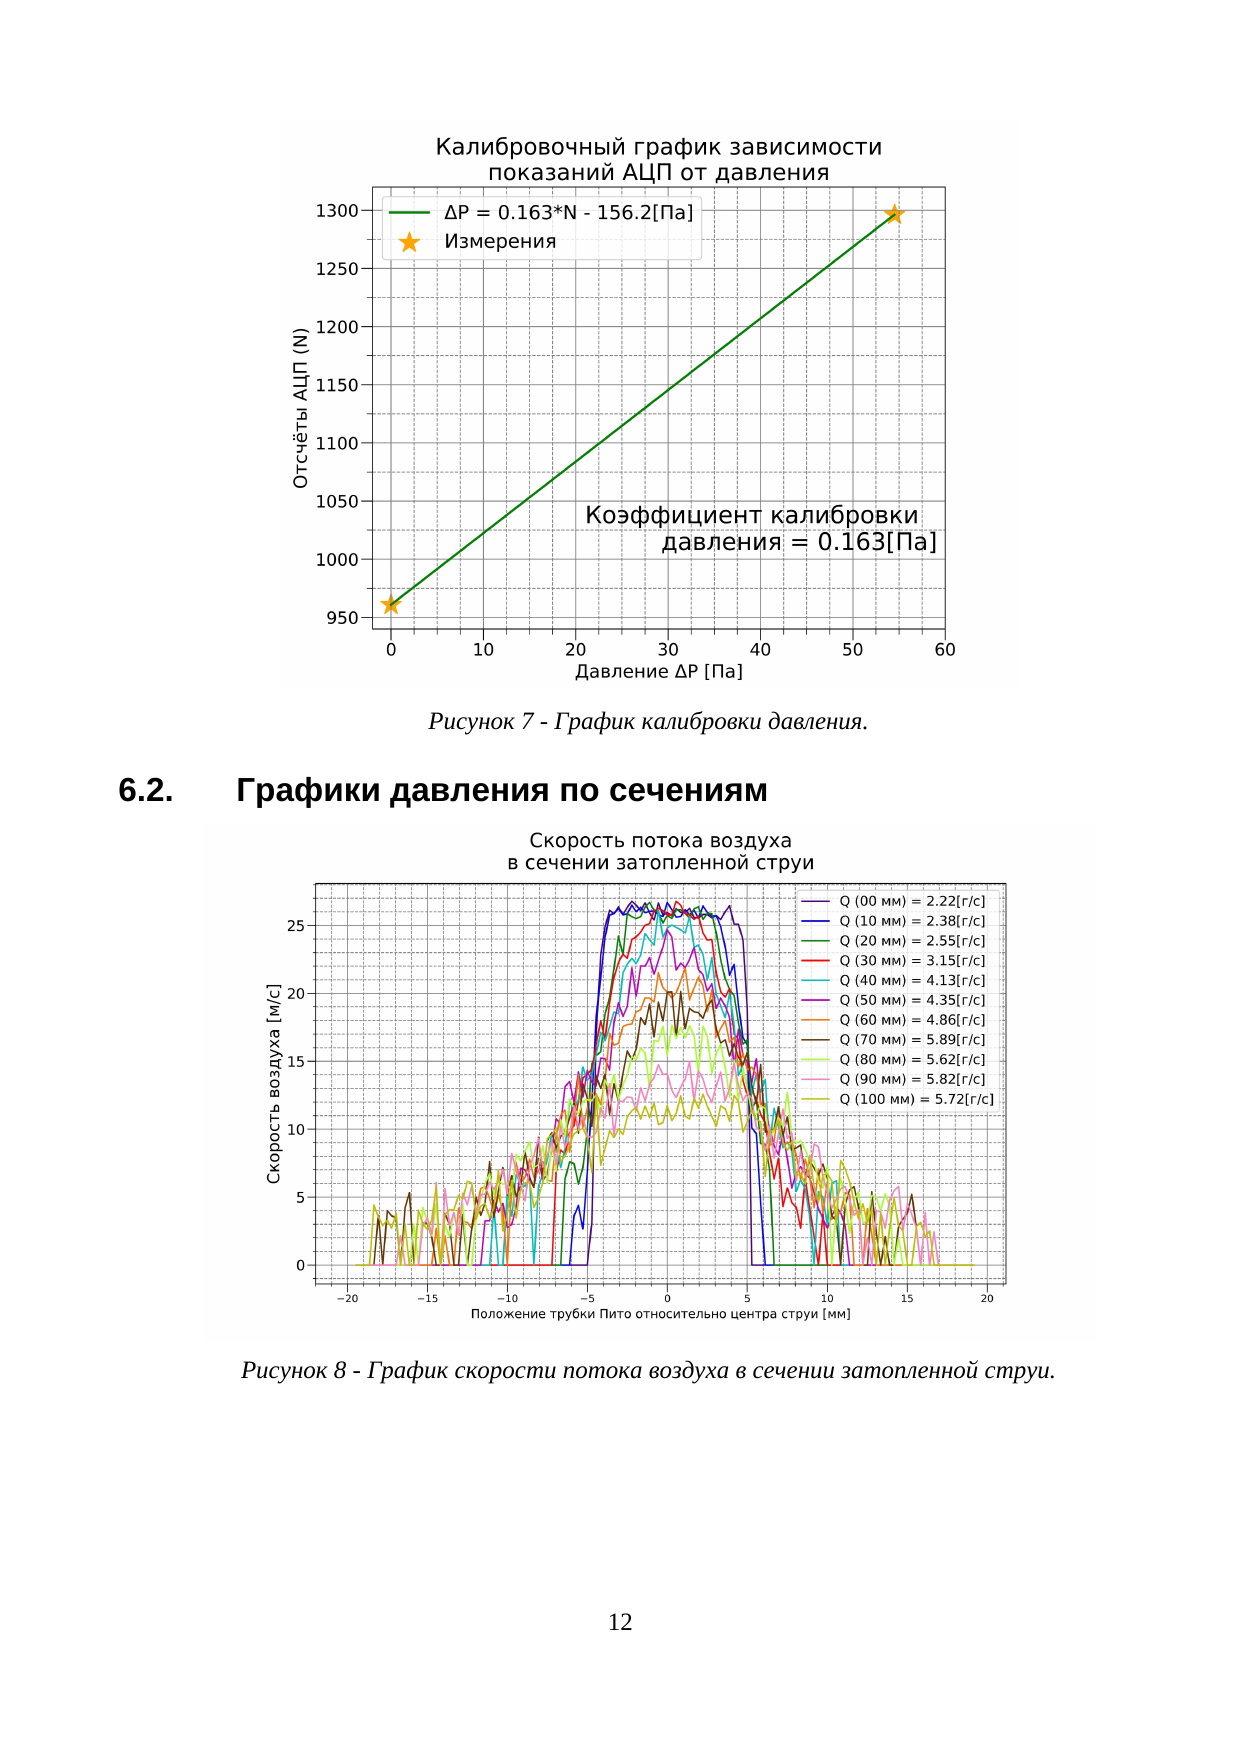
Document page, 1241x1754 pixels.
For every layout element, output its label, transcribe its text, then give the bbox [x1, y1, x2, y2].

text Рисунок 8 - График скорости потока воздуха в сечении затопленной струи. [118, 1355, 1122, 1384]
subtitle Графики давления по сечениям [118, 770, 1122, 809]
picture [280, 118, 1019, 692]
picture [204, 821, 1095, 1341]
text Рисунок 7 - График калибровки давления. [118, 706, 1122, 735]
